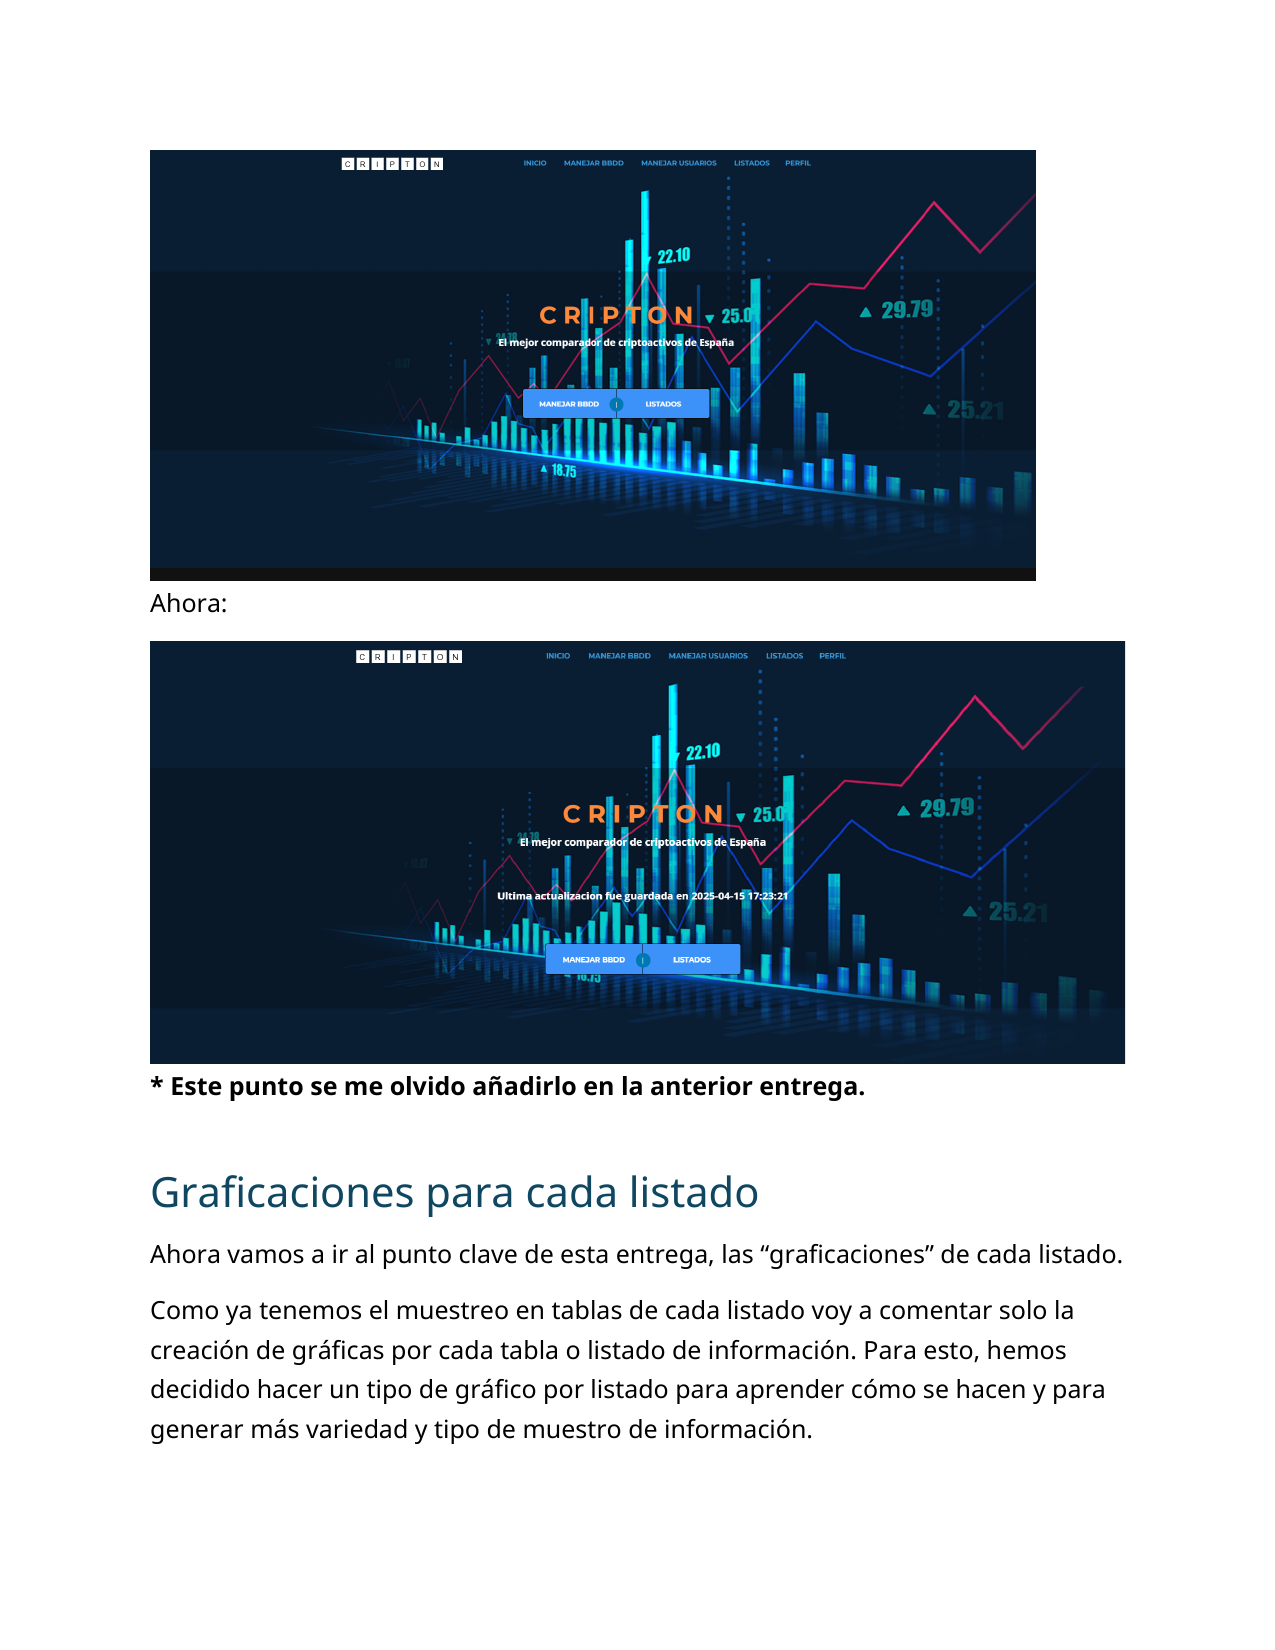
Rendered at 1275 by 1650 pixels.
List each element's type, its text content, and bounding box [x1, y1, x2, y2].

text * Este punto se me olvido añadirlo en la anterior entrega. [150, 1064, 1125, 1103]
subtitle Graficaciones para cada listado [150, 1163, 1125, 1219]
text Ahora vamos a ir al punto clave de esta entrega, las “graficaciones” de cada listado. [150, 1237, 1125, 1271]
text Ahora: [150, 150, 1125, 620]
text Como ya tenemos el muestreo en tablas de cada listado voy a comentar solo la creación de gráficas por cada tabla o listado de información. Para esto, hemos decidido hacer un tipo de gráfico por listado para aprender cómo se hacen y para generar más variedad y tipo de muestro de información. [150, 1293, 1125, 1446]
